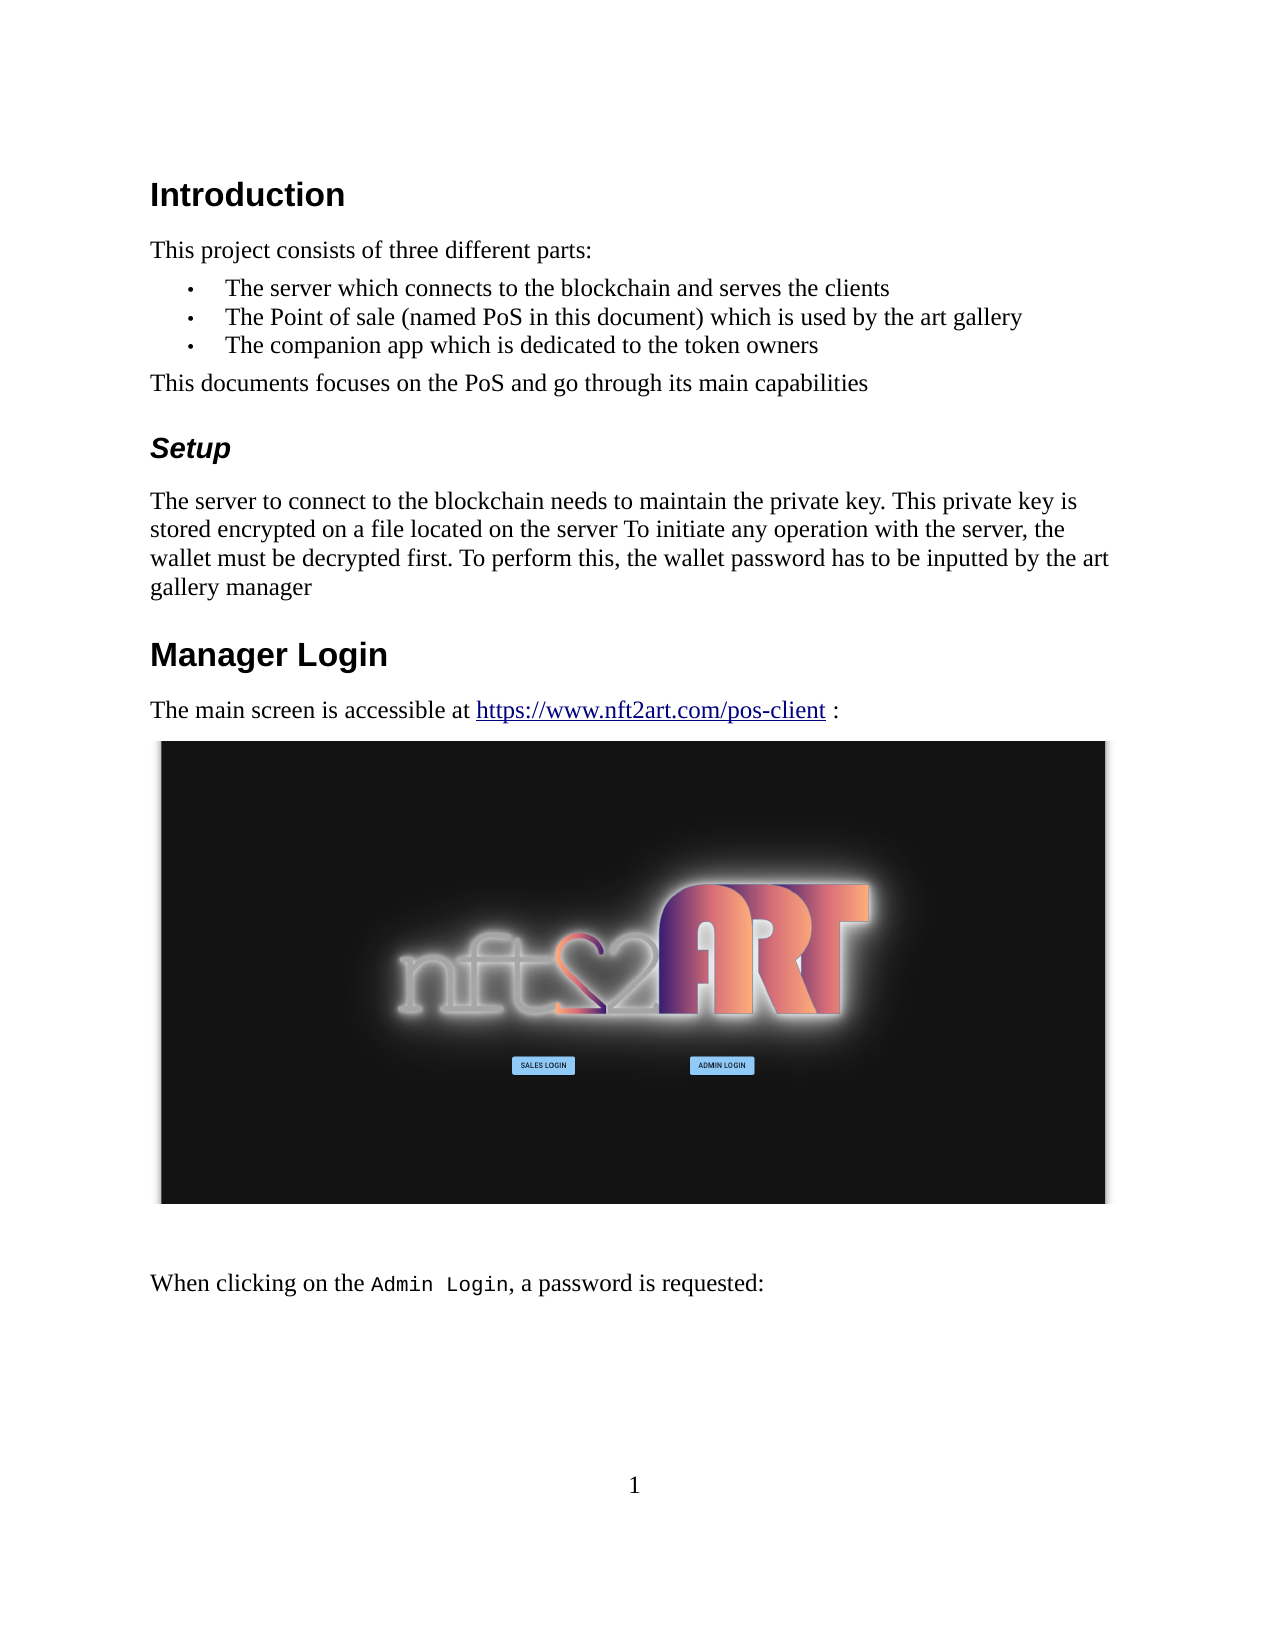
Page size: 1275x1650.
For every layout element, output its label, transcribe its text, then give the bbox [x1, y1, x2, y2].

subtitle Manager Login [150, 635, 1125, 673]
subtitle Introduction [150, 175, 1125, 214]
text The main screen is accessible at https://www.nft2art.com/pos-client : [150, 695, 1125, 723]
list The server which connects to the blockchain and serves the clients [187, 273, 1125, 302]
subtitle Setup [150, 431, 1125, 464]
list The Point of sale (named PoS in this document) which is used by the art gallery [187, 302, 1125, 330]
picture [150, 823, 1116, 1153]
text This project consists of three different parts: [150, 235, 1125, 264]
text The server to connect to the blockchain needs to maintain the private key. This private key is stored encrypted on a file located on the server To initiate any operation with the server, the wallet must be decrypted first. To perform this, the wallet password has to be inputted by the art gallery manager [150, 486, 1125, 601]
text When clicking on the Admin Login, a password is requested: [150, 1268, 1125, 1297]
list The companion app which is dedicated to the token owners [187, 330, 1125, 359]
text This documents focuses on the PoS and go through its main capabilities [150, 368, 1125, 397]
